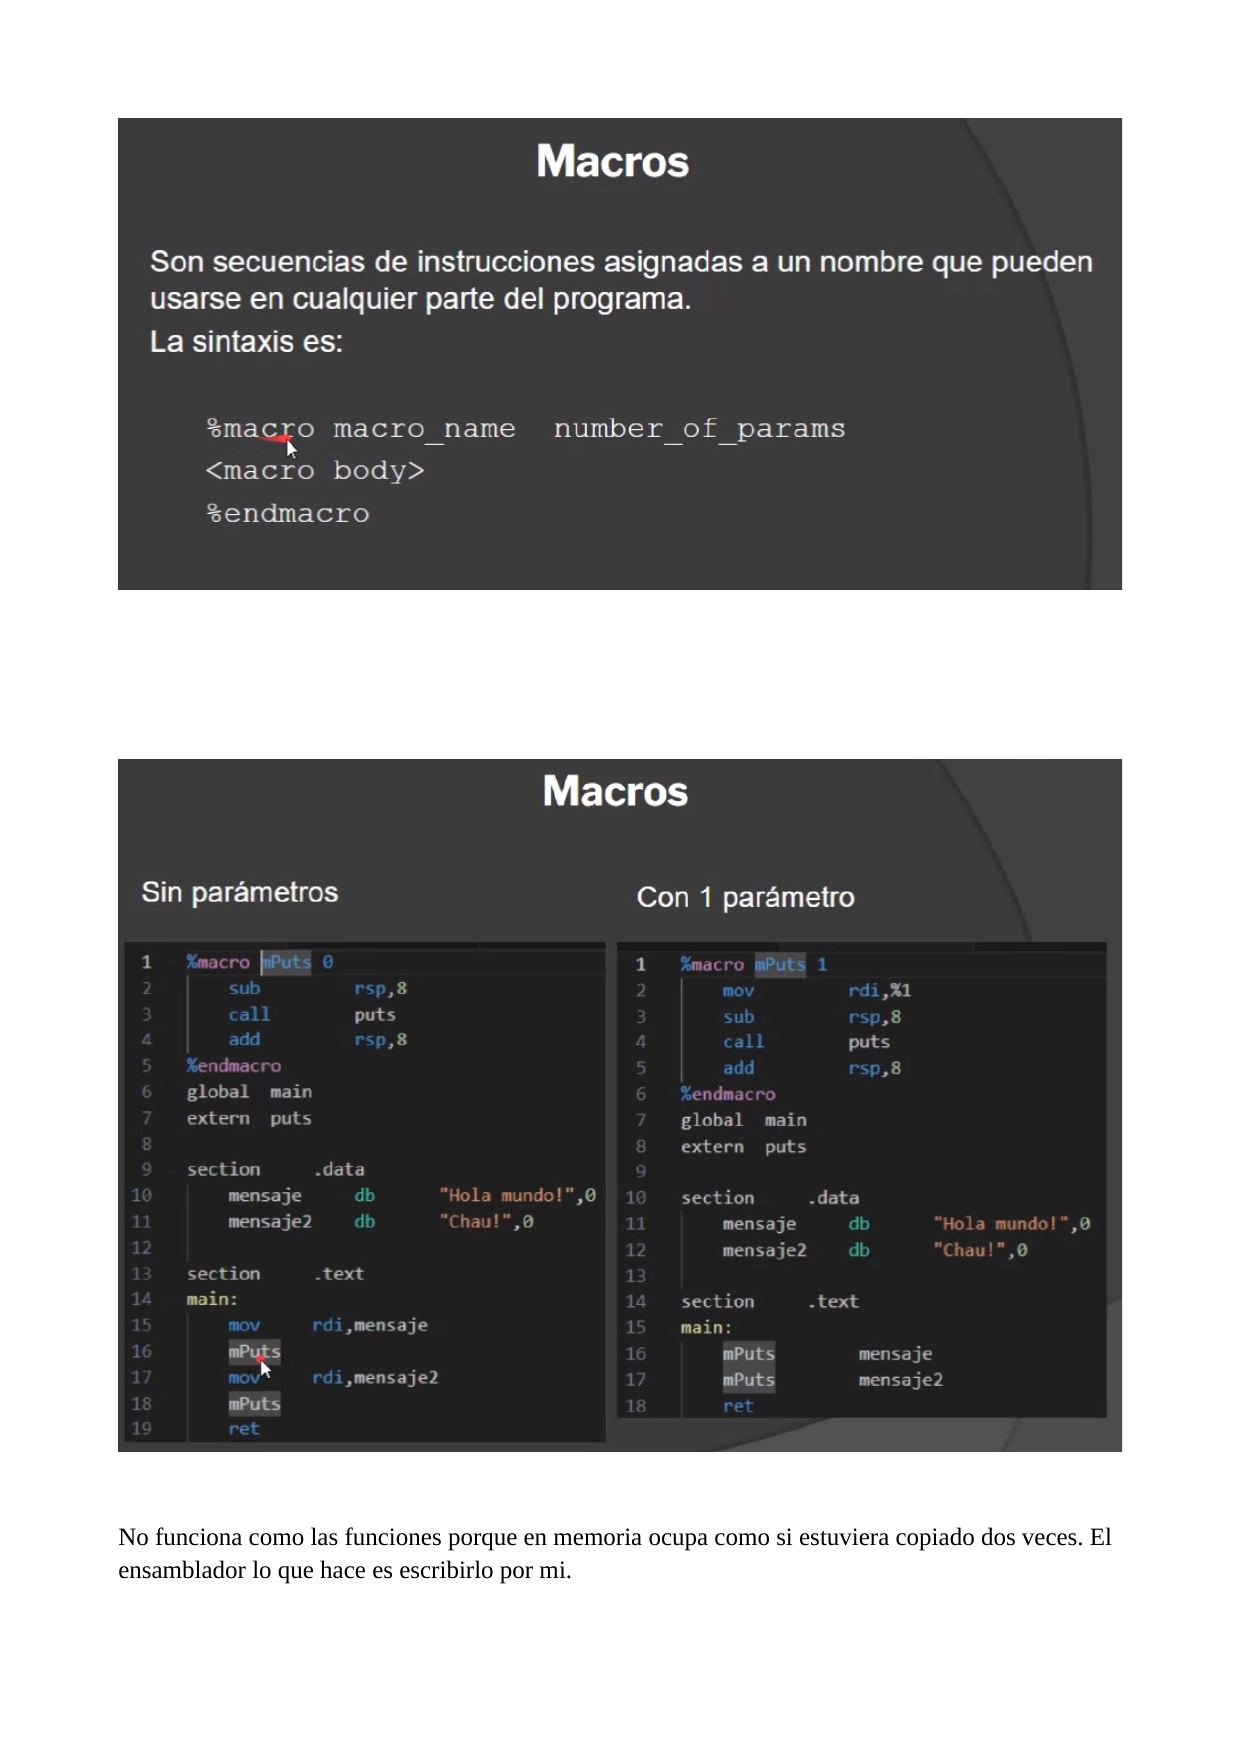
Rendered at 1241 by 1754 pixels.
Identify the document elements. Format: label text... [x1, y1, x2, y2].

text No funciona como las funciones porque en memoria ocupa como si estuviera copiado dos veces. El ensamblador lo que hace es escribirlo por mi. [118, 1452, 1122, 1584]
picture [118, 118, 1123, 590]
picture [118, 759, 1123, 1452]
